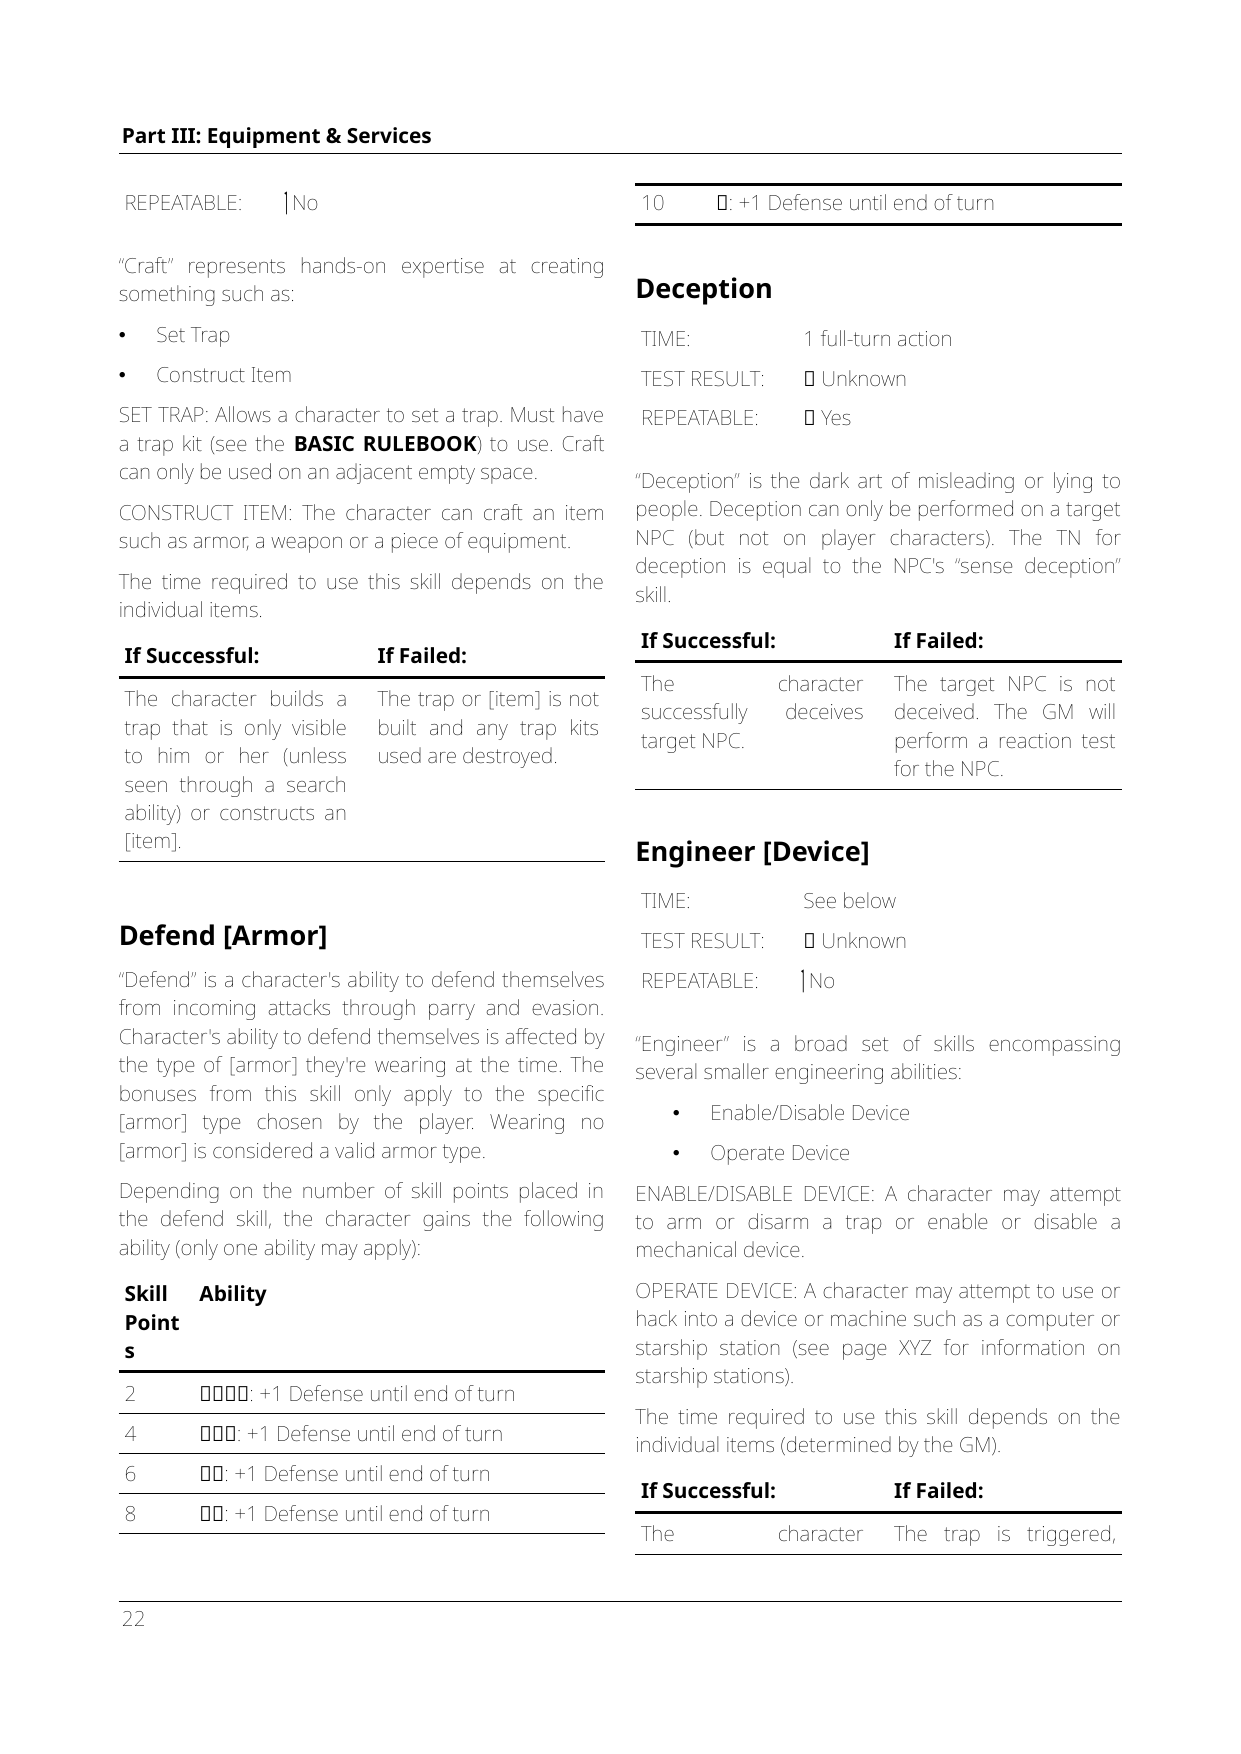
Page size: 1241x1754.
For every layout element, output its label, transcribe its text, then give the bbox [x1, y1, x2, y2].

table_cell The character successfully deceives target NPC. [635, 663, 869, 788]
text The time required to use this skill depends on the individual items. [118, 567, 605, 624]
table_cell The target NPC is not deceived. The GM will perform a reaction test for the NPC. [888, 663, 1122, 788]
list Enable/Disable Device [673, 1098, 1122, 1126]
table_header If Failed: [888, 1471, 1122, 1511]
table_header If Successful: [635, 1471, 869, 1511]
text ENABLE/DISABLE DEVICE: A character may attempt to arm or disarm a trap or enable or disable a mechanical device. [635, 1179, 1122, 1264]
table_cell TEST RESULT: [635, 921, 797, 961]
table_header Ability [194, 1274, 605, 1370]
text Engineer [Device] [635, 832, 1122, 869]
table_cell The character builds a trap that is only visible to him or her (unless seen through a search ability) or constructs an [item]. [119, 679, 353, 861]
text “Craft” represents hands-on expertise at creating something such as: [118, 222, 605, 308]
table_cell [869, 663, 888, 788]
list Construct Item [118, 360, 605, 389]
table_header If Failed: [372, 636, 605, 676]
table_cell The character [635, 1514, 869, 1553]
table_cell REPEATABLE: [119, 183, 281, 222]
table_header [869, 620, 888, 660]
table_cell The trap or [item] is not built and any trap kits used are destroyed. [372, 679, 605, 861]
text Defend [Armor] [118, 916, 605, 953]
table_cell  Unknown [797, 358, 1122, 398]
table_cell : +1 Defense until end of turn [194, 1414, 605, 1453]
table_cell [869, 1514, 888, 1553]
text OPERATE DEVICE: A character may attempt to use or hack into a device or machine such as a computer or starship station (see page XYZ for information on starship stations). [635, 1276, 1122, 1390]
table_cell  Unknown [797, 921, 1122, 961]
table_cell : +1 Defense until end of turn [194, 1494, 605, 1533]
table_cell 2 [119, 1373, 193, 1413]
list Operate Device [673, 1138, 1122, 1167]
table_cell 4 [119, 1414, 193, 1453]
text “Engineer” is a broad set of skills encompassing several smaller engineering abilities: [635, 1001, 1122, 1086]
table_header [869, 1471, 888, 1511]
table_cell TEST RESULT: [635, 358, 797, 398]
text Deception [635, 269, 1122, 306]
table_header [353, 636, 372, 676]
list Set Trap [118, 320, 605, 348]
table_header See below [797, 881, 1122, 921]
table_cell REPEATABLE: [635, 398, 797, 438]
table_cell : +1 Defense until end of turn [710, 186, 1122, 223]
table_header If Successful: [119, 636, 353, 676]
table_cell  Yes [797, 398, 1122, 438]
text “Deception” is the dark art of misleading or lying to people. Deception can only be performed on a target NPC (but not on player characters). The TN for deception is equal to the NPC's “sense deception” skill. [635, 438, 1122, 608]
table_cell The trap is triggered, [888, 1514, 1122, 1553]
text Depending on the number of skill points placed in the defend skill, the character gains the following ability (only one ability may apply): [118, 1176, 605, 1261]
table_cell  No [797, 961, 1122, 1001]
table_header TIME: [635, 318, 797, 358]
table_cell 6 [119, 1454, 193, 1493]
table_header Skill Points [119, 1274, 193, 1370]
table_cell 8 [119, 1494, 193, 1533]
table_cell  No [281, 183, 605, 222]
table_header TIME: [635, 881, 797, 921]
table_cell REPEATABLE: [635, 961, 797, 1001]
table_header If Failed: [888, 620, 1122, 660]
text CONSTRUCT ITEM: The character can craft an item such as armor, a weapon or a piece of equipment. [118, 498, 605, 555]
table_header 1 full-turn action [797, 318, 1122, 358]
text “Defend” is a character's ability to defend themselves from incoming attacks through parry and evasion. Character's ability to defend themselves is affected by the type of [armor] they're wearing at the time. The bonuses from this skill only apply to the specific [armor] type chosen by the player. Wearing no [armor] is considered a valid armor type. [118, 965, 605, 1164]
text The time required to use this skill depends on the individual items (determined by the GM). [635, 1402, 1122, 1459]
table_header If Successful: [635, 620, 869, 660]
table_cell : +1 Defense until end of turn [194, 1454, 605, 1493]
text SET TRAP: Allows a character to set a trap. Must have a trap kit (see the BASIC RULEBOOK) to use. Craft can only be used on an adjacent empty space. [118, 401, 605, 486]
table_cell : +1 Defense until end of turn [194, 1373, 605, 1413]
table_cell 10 [635, 186, 710, 223]
table_cell [353, 679, 372, 861]
